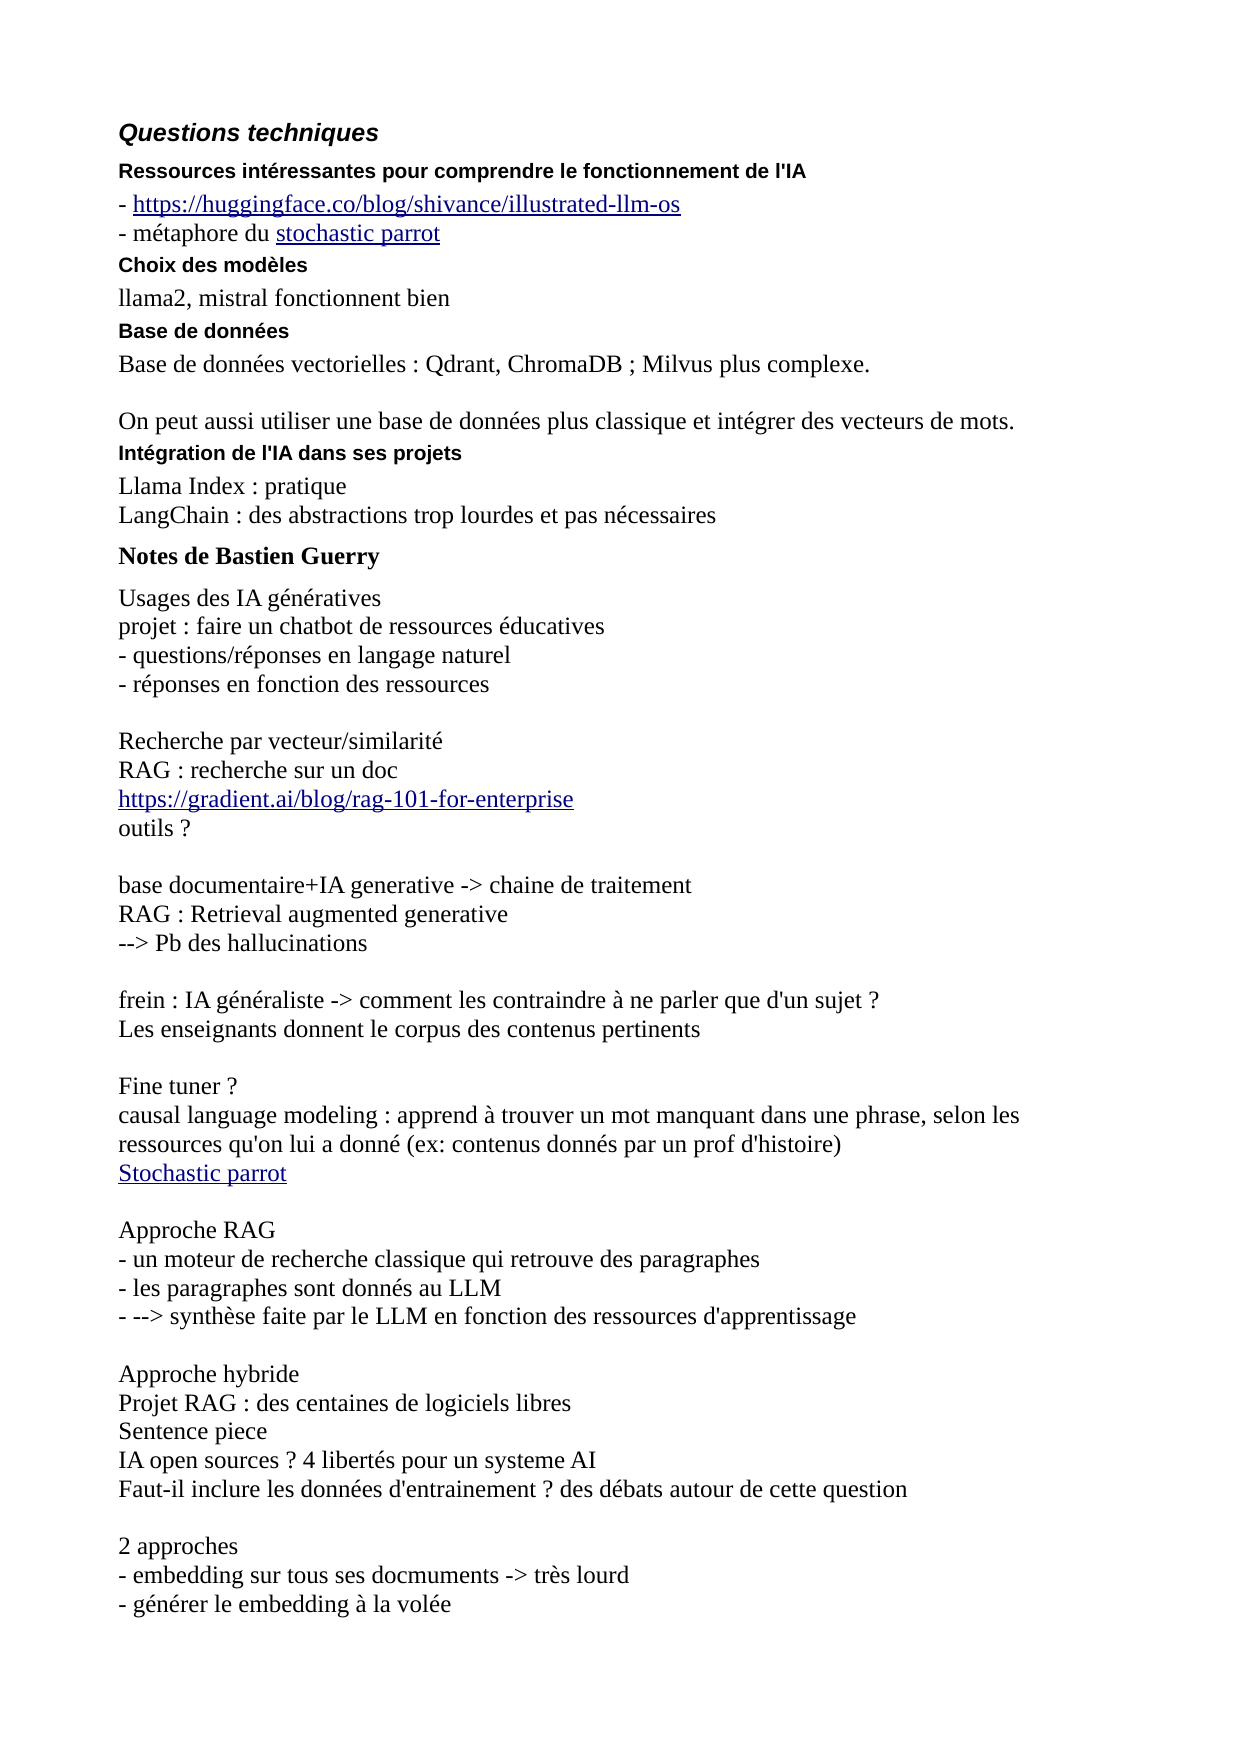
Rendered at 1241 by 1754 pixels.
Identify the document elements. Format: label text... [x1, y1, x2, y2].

text outils ? [118, 813, 1122, 841]
text projet : faire un chatbot de ressources éducatives [118, 611, 1122, 640]
text llama2, mistral fonctionnent bien [118, 283, 1122, 312]
text Base de données vectorielles : Qdrant, ChromaDB ; Milvus plus complexe. [118, 349, 1122, 377]
text Recherche par vecteur/similarité [118, 726, 1122, 755]
text Approche RAG [118, 1215, 1122, 1244]
text base documentaire+IA generative -> chaine de traitement [118, 870, 1122, 899]
subtitle Ressources intéressantes pour comprendre le fonctionnement de l'IA [118, 159, 1122, 183]
text 2 approches [118, 1531, 1122, 1560]
text Projet RAG : des centaines de logiciels libres [118, 1388, 1122, 1416]
subtitle Questions techniques [118, 118, 1122, 147]
text Faut-il inclure les données d'entrainement ? des débats autour de cette question [118, 1474, 1122, 1503]
text --> Pb des hallucinations [118, 928, 1122, 956]
text Llama Index : pratique [118, 471, 1122, 500]
subtitle Choix des modèles [118, 253, 1122, 277]
text Stochastic parrot [118, 1158, 1122, 1186]
text frein : IA généraliste -> comment les contraindre à ne parler que d'un sujet ? [118, 985, 1122, 1014]
text LangChain : des abstractions trop lourdes et pas nécessaires [118, 500, 1122, 529]
text - un moteur de recherche classique qui retrouve des paragraphes [118, 1244, 1122, 1273]
text RAG : recherche sur un doc [118, 755, 1122, 784]
subtitle Base de données [118, 318, 1122, 342]
text - questions/réponses en langage naturel [118, 640, 1122, 669]
text On peut aussi utiliser une base de données plus classique et intégrer des vecteurs de mots. [118, 406, 1122, 435]
text - embedding sur tous ses docmuments -> très lourd [118, 1560, 1122, 1589]
text - https://huggingface.co/blog/shivance/illustrated-llm-os [118, 189, 1122, 218]
text Fine tuner ? [118, 1071, 1122, 1100]
text - les paragraphes sont donnés au LLM [118, 1273, 1122, 1301]
text Approche hybride [118, 1359, 1122, 1388]
text RAG : Retrieval augmented generative [118, 899, 1122, 928]
text - --> synthèse faite par le LLM en fonction des ressources d'apprentissage [118, 1301, 1122, 1330]
text Sentence piece [118, 1416, 1122, 1445]
text https://gradient.ai/blog/rag-101-for-enterprise [118, 784, 1122, 813]
text IA open sources ? 4 libertés pour un systeme AI [118, 1445, 1122, 1474]
text causal language modeling : apprend à trouver un mot manquant dans une phrase, selon les ressources qu'on lui a donné (ex: contenus donnés par un prof d'histoire) [118, 1100, 1122, 1158]
text Usages des IA génératives [118, 583, 1122, 611]
text - générer le embedding à la volée [118, 1589, 1122, 1618]
text - métaphore du stochastic parrot [118, 218, 1122, 247]
subtitle Intégration de l'IA dans ses projets [118, 441, 1122, 465]
subtitle Notes de Bastien Guerry [118, 541, 1122, 570]
text Les enseignants donnent le corpus des contenus pertinents [118, 1014, 1122, 1043]
text - réponses en fonction des ressources [118, 669, 1122, 698]
